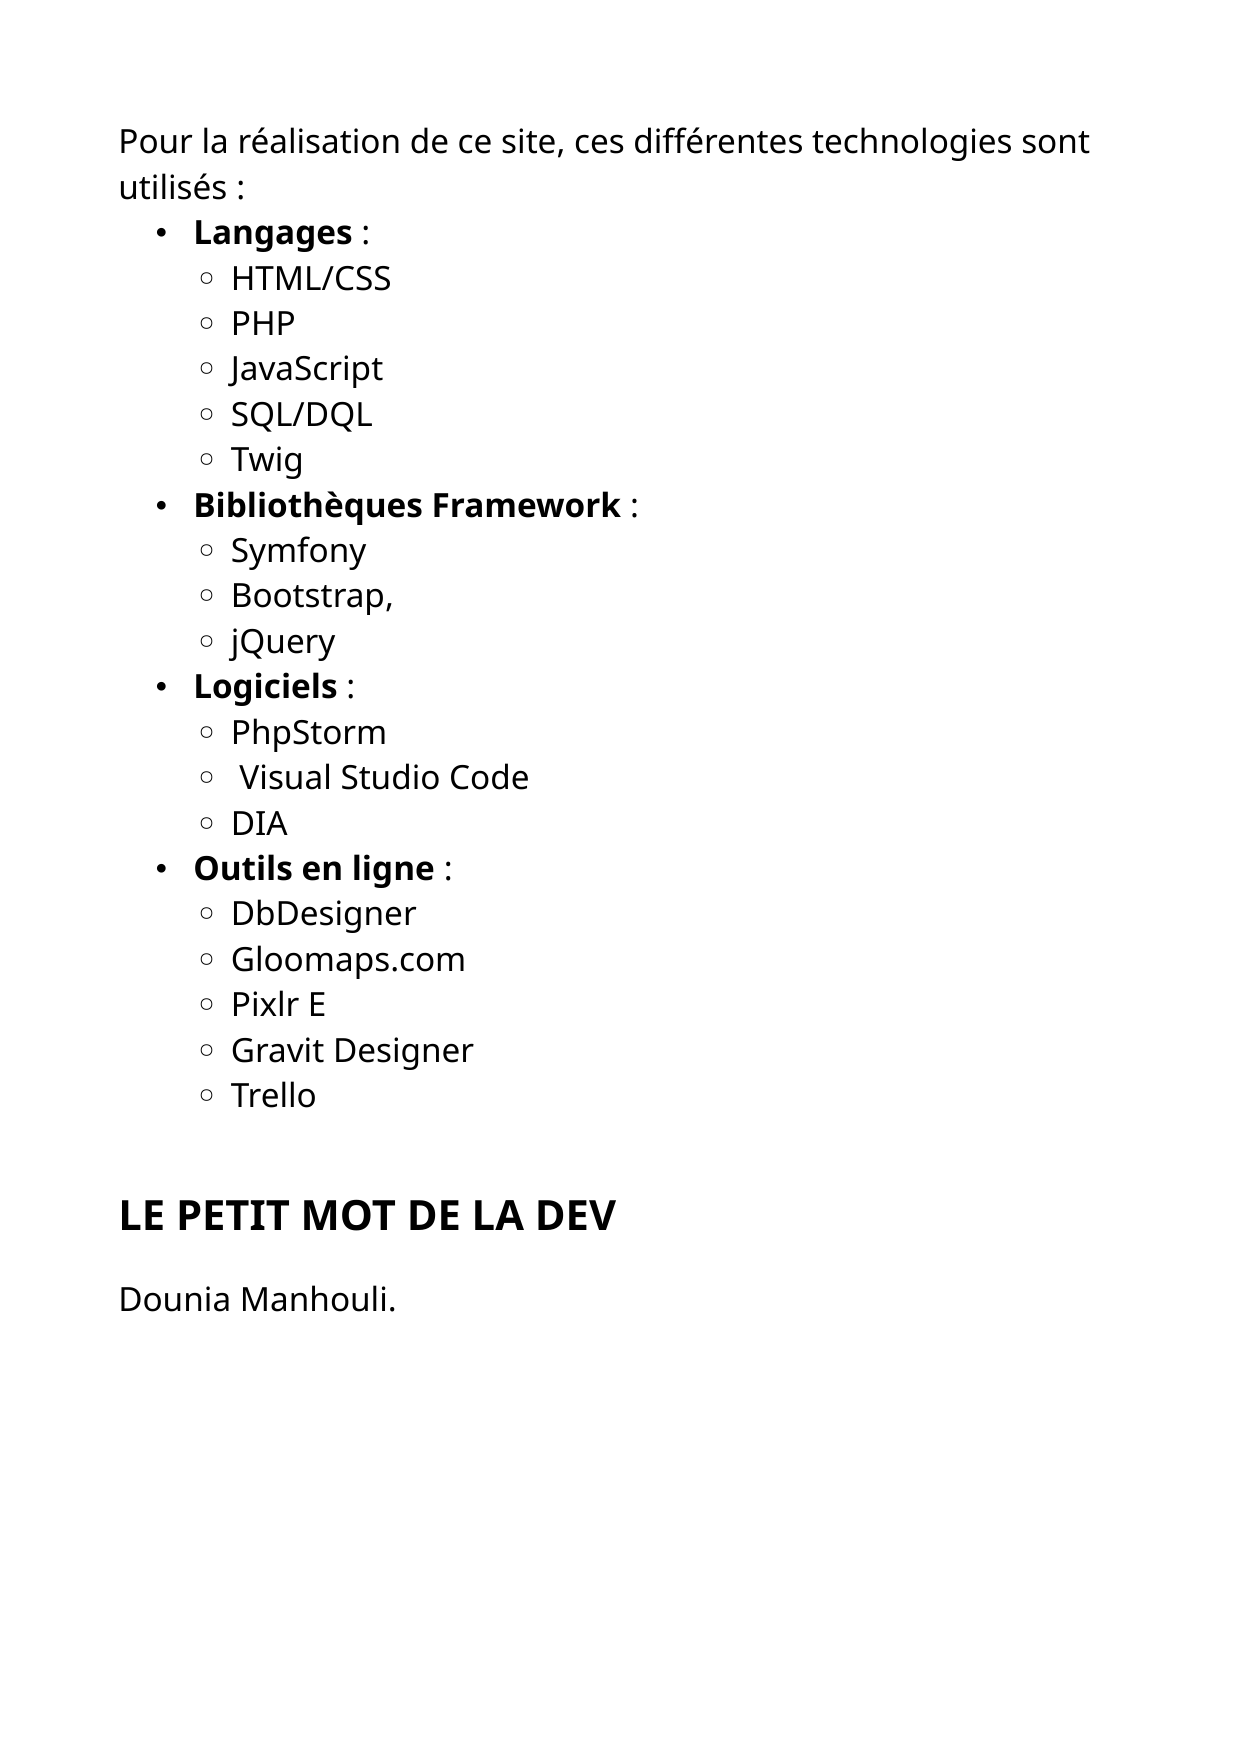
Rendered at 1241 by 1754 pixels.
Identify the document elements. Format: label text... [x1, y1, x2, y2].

list Gloomaps.com [193, 936, 1122, 981]
list Visual Studio Code [193, 754, 1122, 799]
list PhpStorm [193, 708, 1122, 754]
list Bootstrap, [193, 572, 1122, 618]
list Outils en ligne : [156, 845, 1122, 890]
list PHP [193, 300, 1122, 345]
list Gravit Designer [193, 1026, 1122, 1072]
list jQuery [193, 618, 1122, 663]
list Twig [193, 436, 1122, 481]
list SQL/DQL [193, 391, 1122, 436]
text Pour la réalisation de ce site, ces différentes technologies sont utilisés : [118, 118, 1122, 209]
list JavaScript [193, 345, 1122, 391]
list Pixlr E [193, 981, 1122, 1026]
list HTML/CSS [193, 254, 1122, 300]
list DIA [193, 799, 1122, 845]
list Symfony [193, 527, 1122, 572]
list Trello [193, 1072, 1122, 1117]
list DbDesigner [193, 890, 1122, 936]
list Bibliothèques Framework : [156, 481, 1122, 527]
list Langages : [156, 209, 1122, 254]
list Logiciels : [156, 663, 1122, 708]
text Dounia Manhouli. [118, 1276, 1122, 1322]
text LE PETIT MOT DE LA DEV [118, 1185, 1122, 1242]
